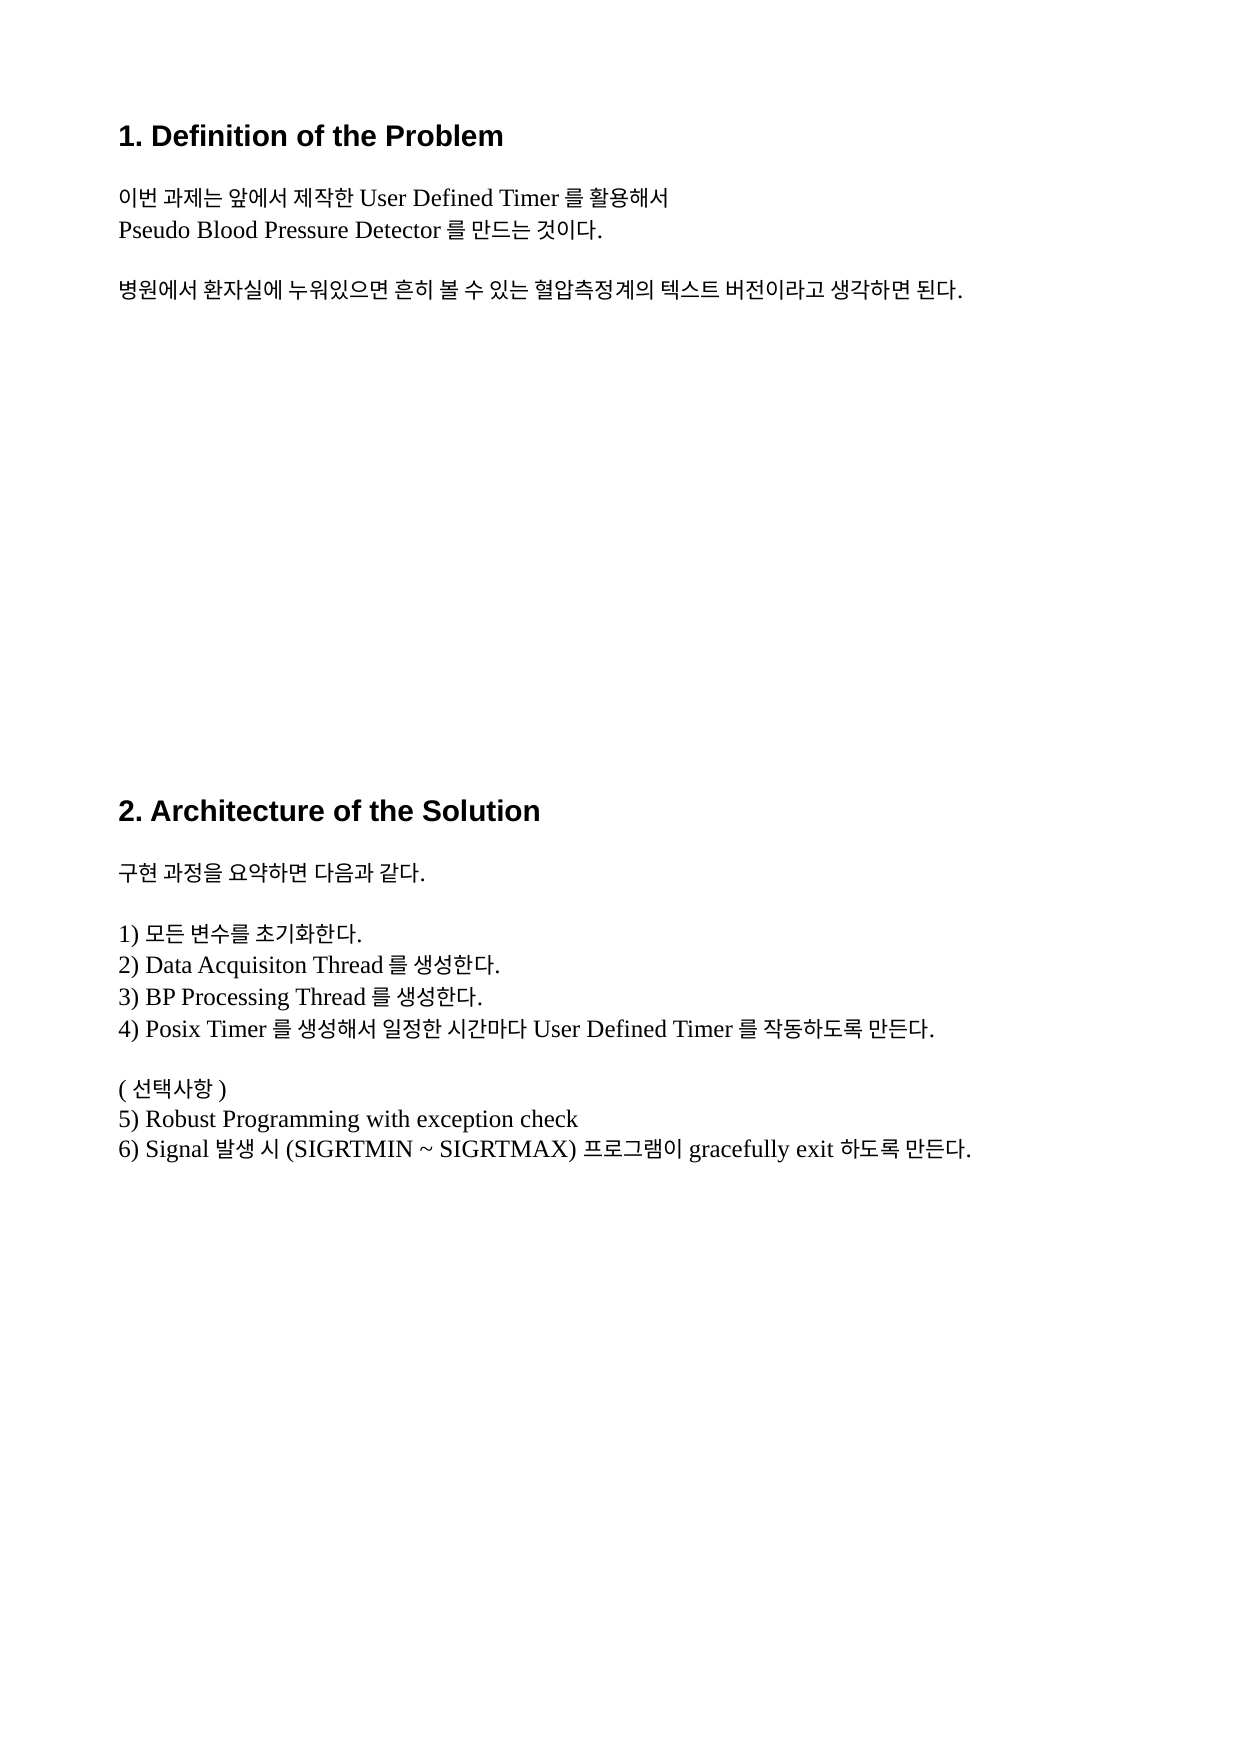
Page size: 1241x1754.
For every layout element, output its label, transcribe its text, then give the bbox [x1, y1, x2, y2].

text 4) Posix Timer를 생성해서 일정한 시간마다 User Defined Timer를 작동하도록 만든다. [118, 1012, 1122, 1043]
text 2) Data Acquisiton Thread를 생성한다. [118, 948, 1122, 980]
text 구현 과정을 요약하면 다음과 같다. [118, 856, 1122, 888]
text ( 선택사항 ) [118, 1072, 1122, 1104]
text 2. Architecture of the Solution [118, 793, 1122, 827]
text 1) 모든 변수를 초기화한다. [118, 917, 1122, 948]
text 6) Signal 발생 시 (SIGRTMIN ~ SIGRTMAX) 프로그램이 gracefully exit 하도록 만든다. [118, 1132, 1122, 1164]
text 1. Definition of the Problem [118, 118, 1122, 152]
text 5) Robust Programming with exception check [118, 1104, 1122, 1132]
text 병원에서 환자실에 누워있으면 흔히 볼 수 있는 혈압측정계의 텍스트 버전이라고 생각하면 된다. [118, 273, 1122, 305]
text 3) BP Processing Thread를 생성한다. [118, 980, 1122, 1012]
text Pseudo Blood Pressure Detector를 만드는 것이다. [118, 213, 1122, 244]
text 이번 과제는 앞에서 제작한 User Defined Timer를 활용해서 [118, 181, 1122, 213]
